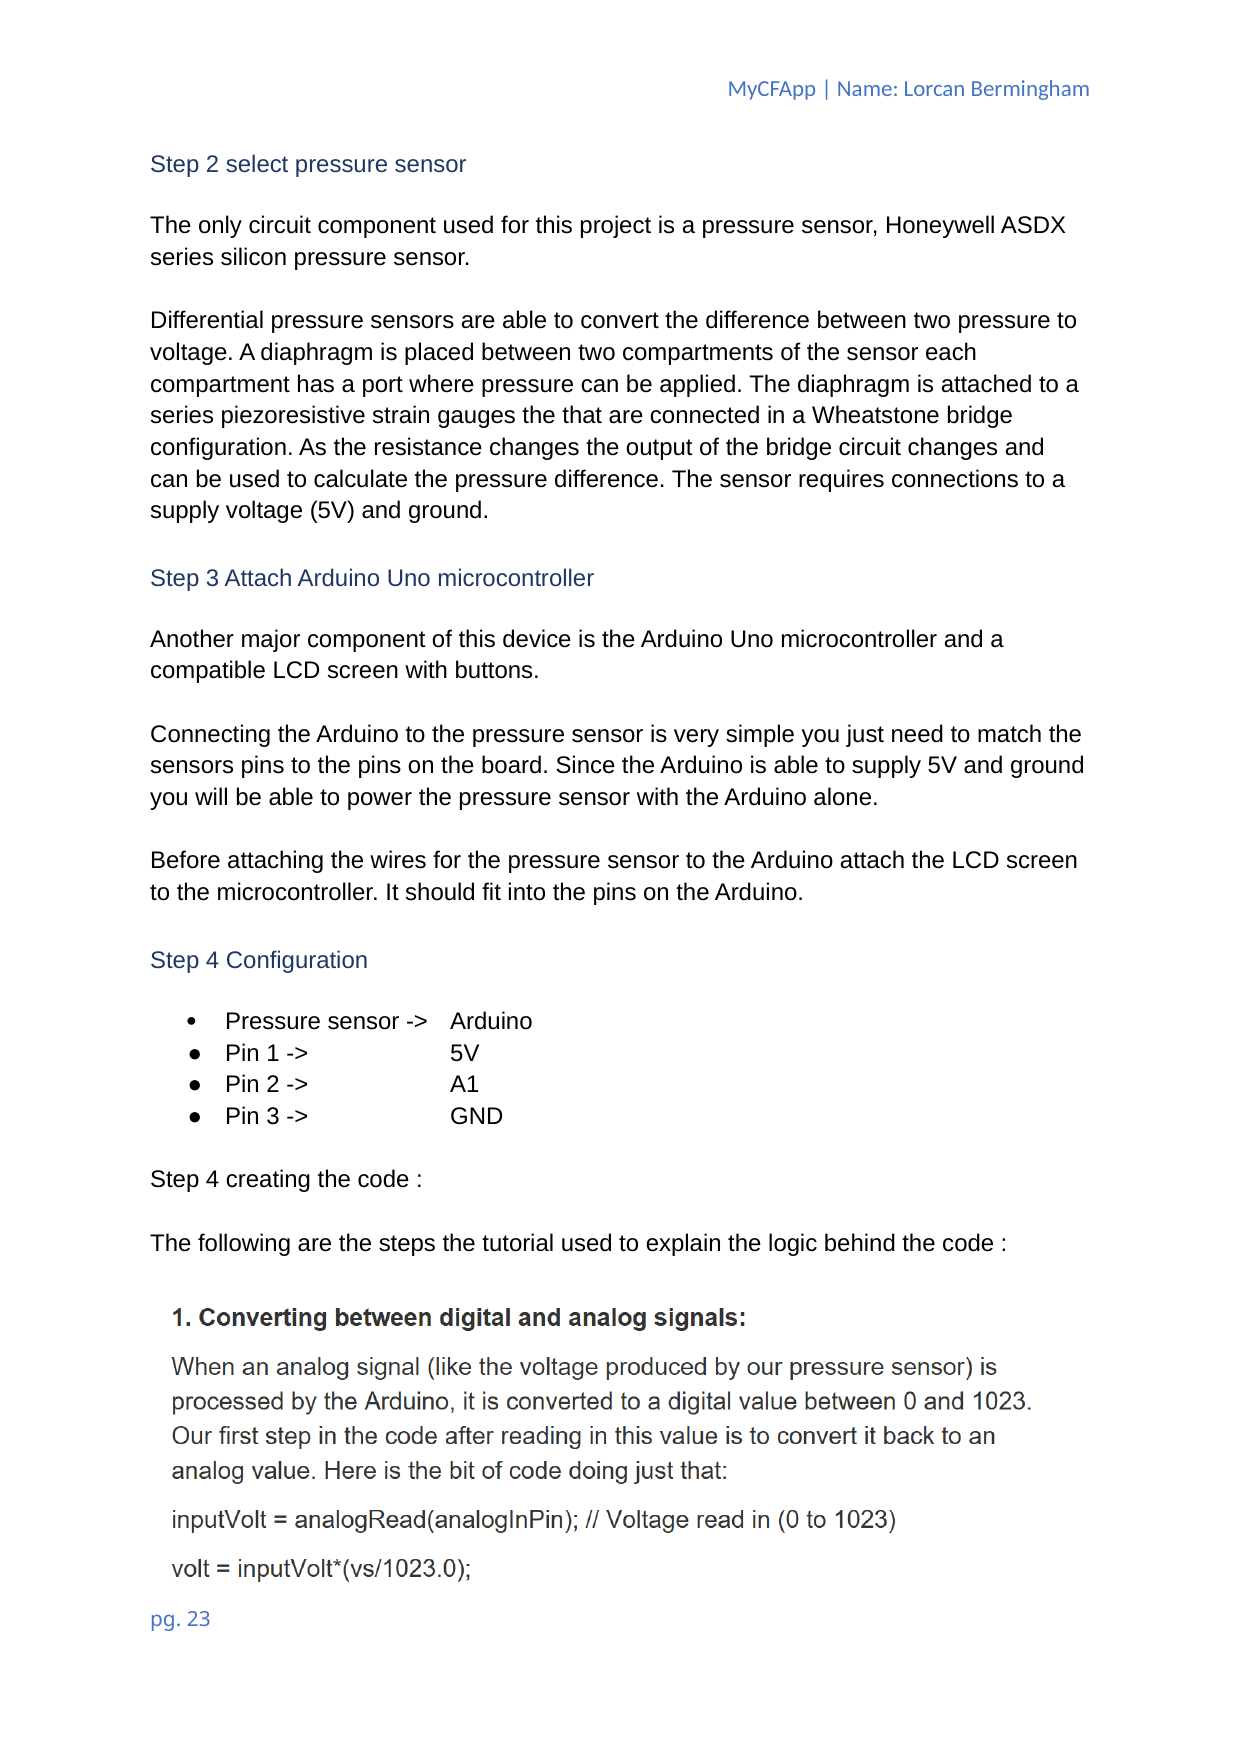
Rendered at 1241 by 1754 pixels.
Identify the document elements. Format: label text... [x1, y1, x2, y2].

list Pin 3 -> GND [187, 1102, 1090, 1129]
text Differential pressure sensors are able to convert the difference between two pressure to voltage. A diaphragm is placed between two compartments of the sensor each compartment has a port where pressure can be applied. The diaphragm is attached to a series piezoresistive strain gauges the that are connected in a Wheatstone bridge configuration. As the resistance changes the output of the bridge circuit changes and can be used to calculate the pressure difference. The sensor requires connections to a supply voltage (5V) and ground. [150, 306, 1090, 524]
text Connecting the Arduino to the pressure sensor is very simple you just need to match the sensors pins to the pins on the board. Since the Arduino is able to supply 5V and ground you will be able to power the pressure sensor with the Arduino alone. [150, 720, 1090, 811]
text The following are the steps the tutorial used to explain the logic behind the code : [150, 1228, 1090, 1256]
list Pin 2 -> A1 [187, 1070, 1090, 1098]
text Before attaching the wires for the pressure sensor to the Arduino attach the LCD screen to the microcontroller. It should fit into the pins on the Arduino. [150, 846, 1090, 906]
text Step 4 creating the code : [150, 1165, 1090, 1193]
text The only circuit component used for this project is a pressure sensor, Honeywell ASDX series silicon pressure sensor. [150, 211, 1090, 270]
text Another major component of this device is the Arduino Uno microcontroller and a compatible LCD screen with buttons. [150, 625, 1090, 684]
list Pressure sensor -> Arduino [187, 1007, 1090, 1034]
subtitle Step 4 Configuration [150, 946, 1090, 973]
subtitle Step 3 Attach Arduino Uno microcontroller [150, 564, 1090, 591]
list Pin 1 -> 5V [187, 1038, 1090, 1066]
subtitle Step 2 select pressure sensor [150, 150, 1090, 178]
